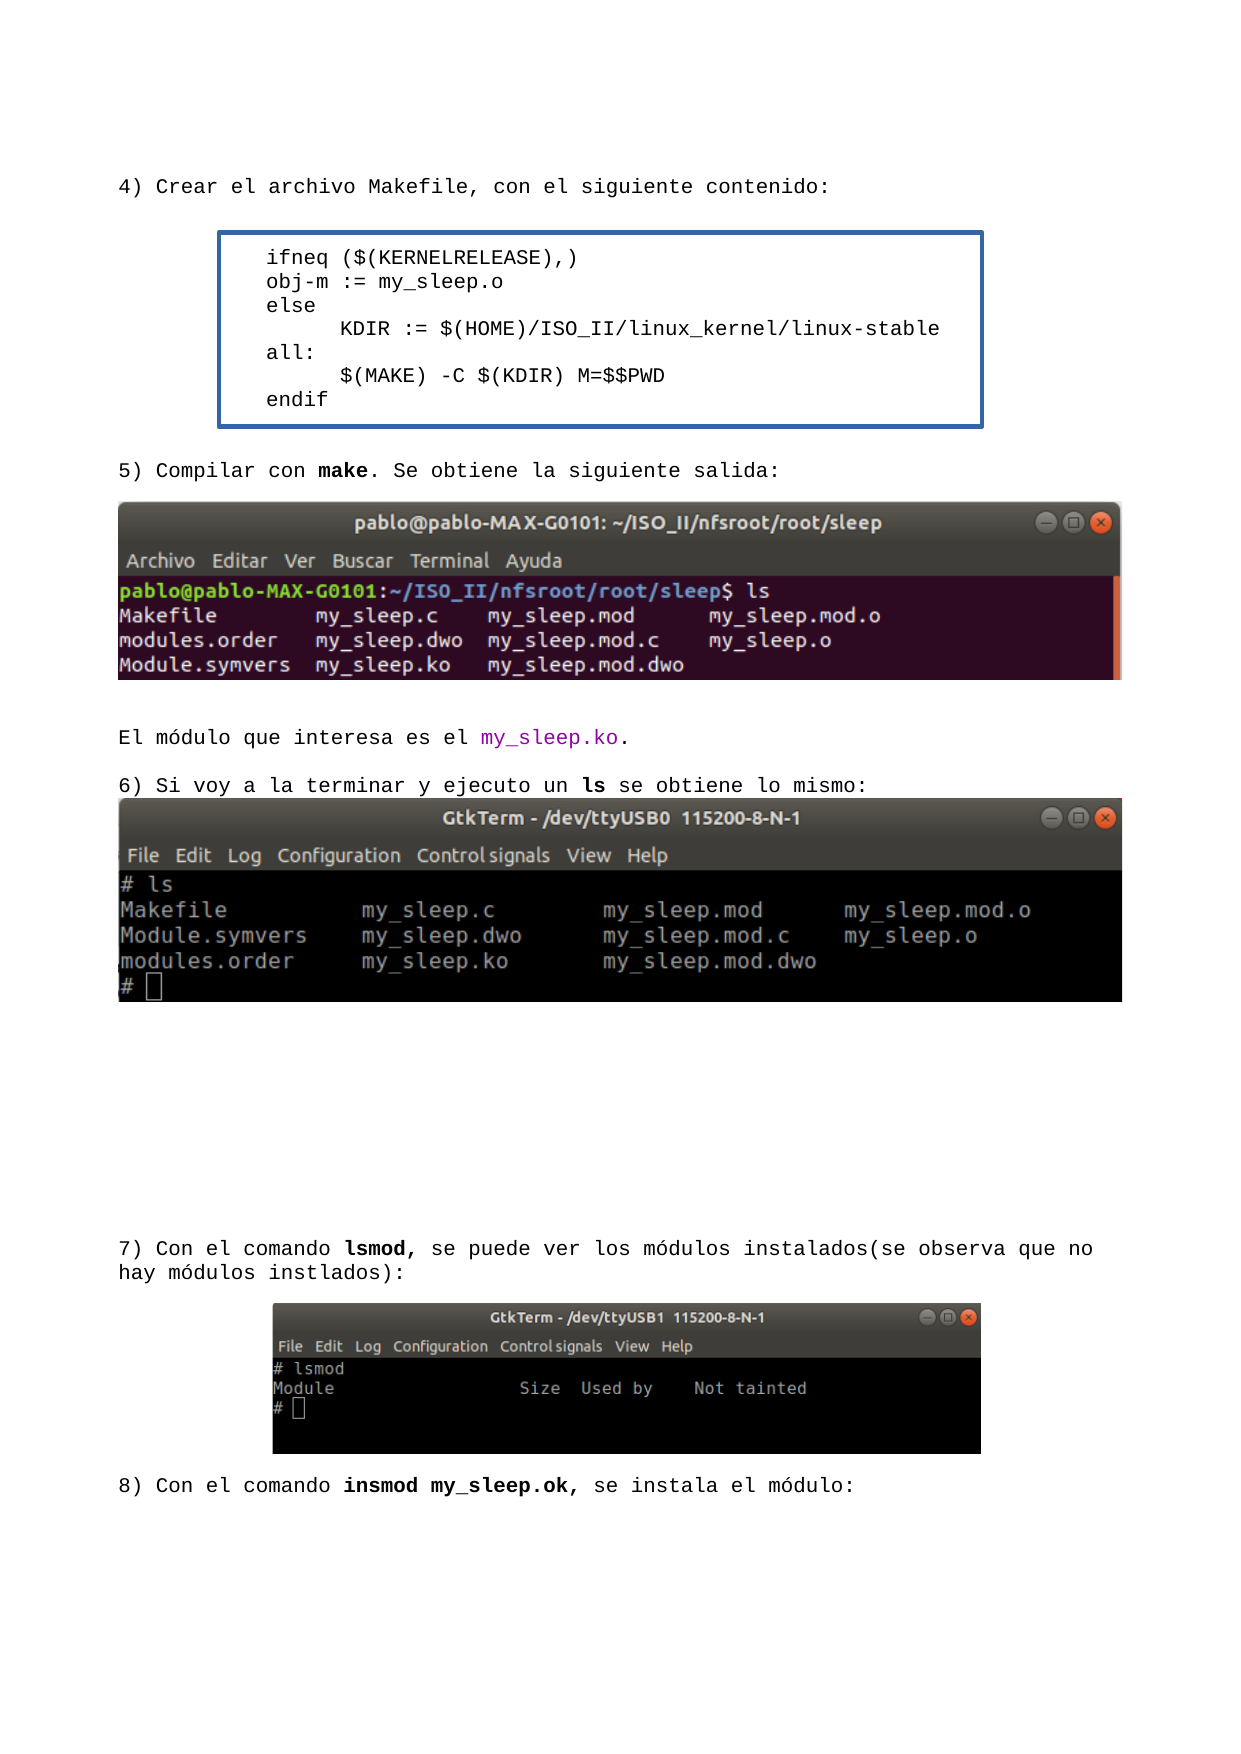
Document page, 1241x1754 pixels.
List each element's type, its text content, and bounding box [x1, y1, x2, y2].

text [984, 247, 1122, 271]
text [984, 318, 1122, 342]
text [984, 271, 1122, 294]
text [984, 342, 1122, 366]
text endif [266, 389, 980, 413]
text 6) Si voy a la terminar y ejecuto un ls se obtiene lo mismo: [118, 774, 1122, 798]
text 8) Con el comando insmod my_sleep.ok, se instala el módulo: [118, 1474, 1122, 1498]
text obj-m := my_sleep.o [266, 271, 980, 294]
text [984, 294, 1122, 318]
text all: [266, 342, 980, 366]
text 4) Crear el archivo Makefile, con el siguiente contenido: [118, 176, 1122, 200]
text $(MAKE) -C $(KDIR) M=$$PWD [266, 366, 980, 389]
text else [266, 294, 980, 318]
text [984, 389, 1122, 413]
text KDIR := $(HOME)/ISO_II/linux_kernel/linux-stable [266, 318, 980, 342]
text 7) Con el comando lsmod, se puede ver los módulos instalados(se observa que no hay módulos instlados): [118, 1238, 1122, 1285]
text 5) Compilar con make. Se obtiene la siguiente salida: [118, 460, 1122, 484]
text [984, 366, 1122, 389]
text ifneq ($(KERNELRELEASE),) [266, 247, 980, 271]
picture [118, 501, 1123, 680]
text El módulo que interesa es el my_sleep.ko. [118, 727, 1122, 751]
picture [118, 798, 1123, 1002]
picture [272, 1303, 981, 1454]
